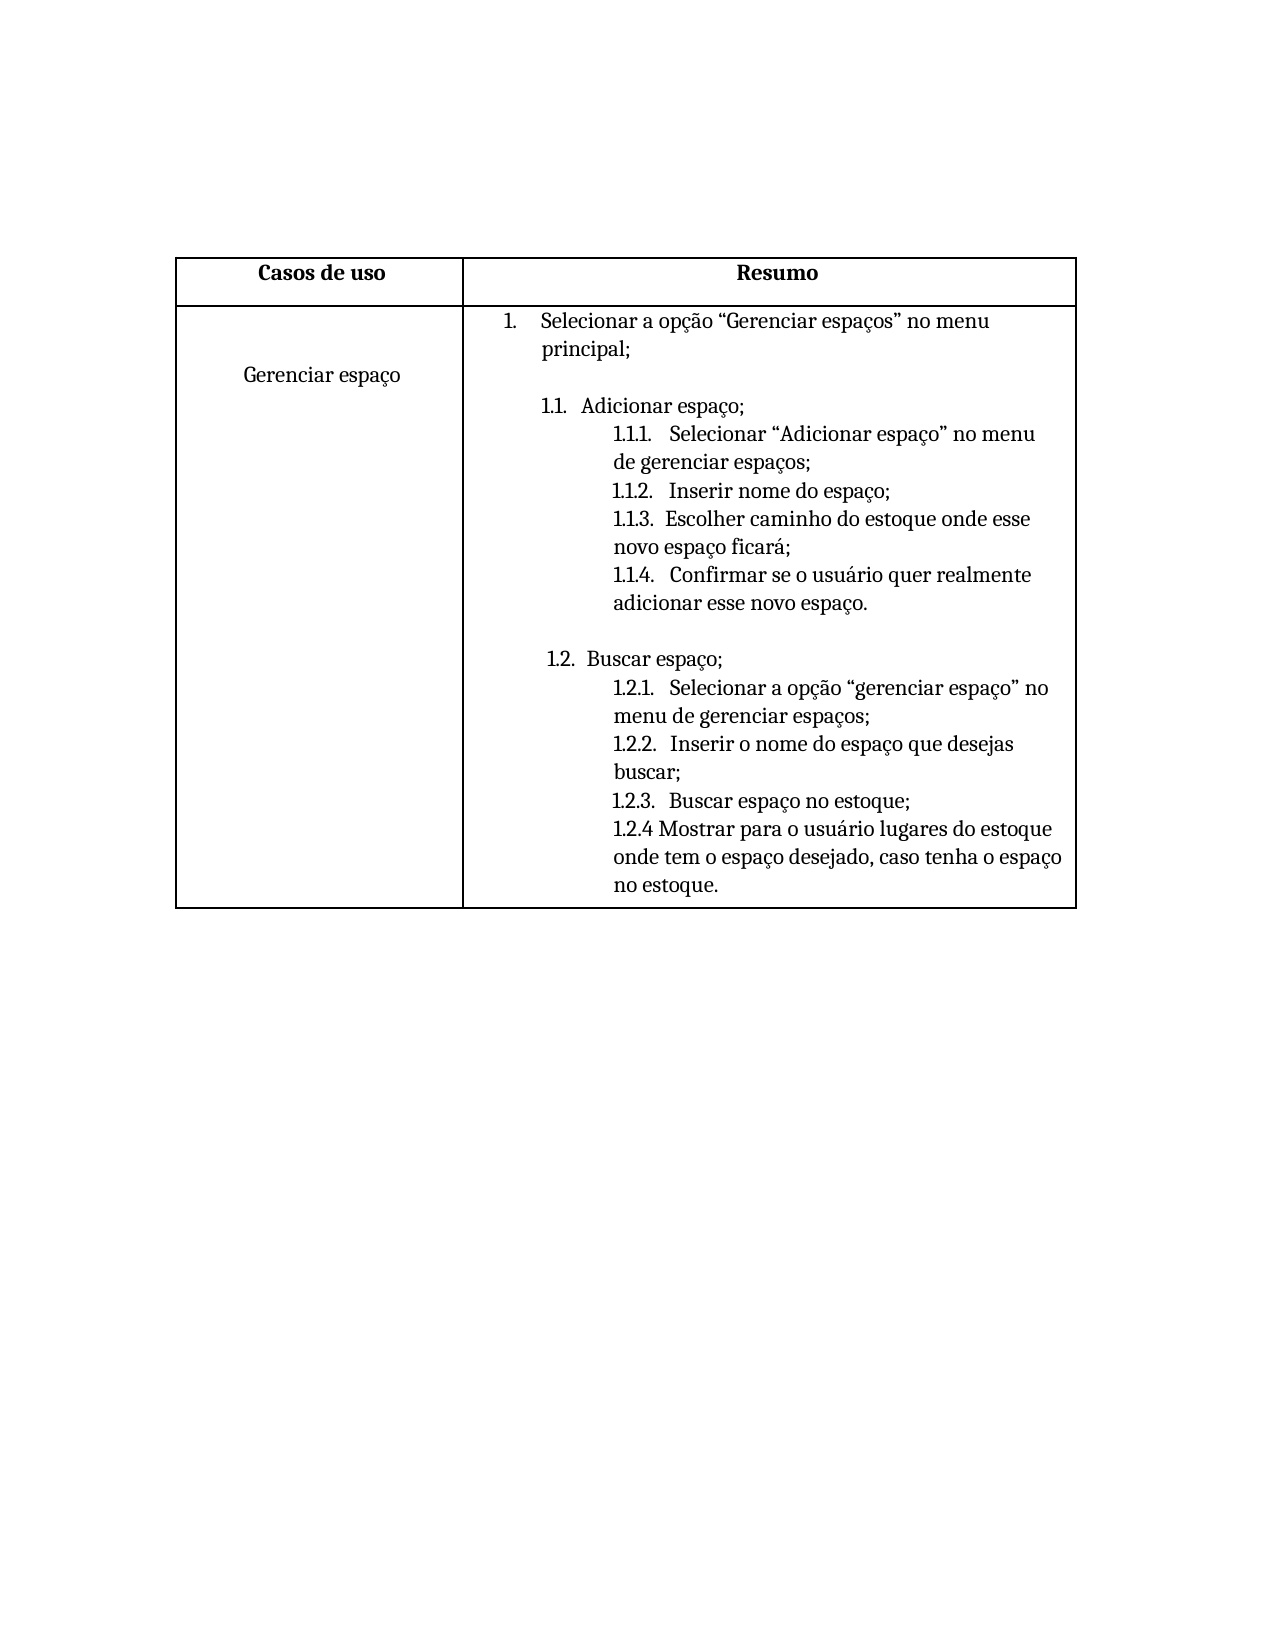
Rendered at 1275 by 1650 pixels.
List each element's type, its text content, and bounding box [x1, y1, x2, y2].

table_header Resumo [464, 259, 1075, 304]
table_cell Selecionar a opção “Gerenciar espaços” no menu principal; Adicionar espaço; Selecionar “Adicionar espaço” no menu de gerenciar espaços; Inserir nome do espaço; Escolher caminho do estoque onde esse novo espaço ficará; Confirmar se o usuário quer realmente adicionar esse novo espaço. Buscar espaço; Selecionar a opção “gerenciar espaço” no menu de gerenciar espaços; Inserir o nome do espaço que desejas buscar; Buscar espaço no estoque; 1.2.4 Mostrar para o usuário lugares do estoque onde tem o espaço desejado, caso tenha o espaço no estoque. [464, 307, 1075, 907]
table_cell Gerenciar espaço [177, 307, 462, 907]
table_header Casos de uso [177, 259, 462, 304]
